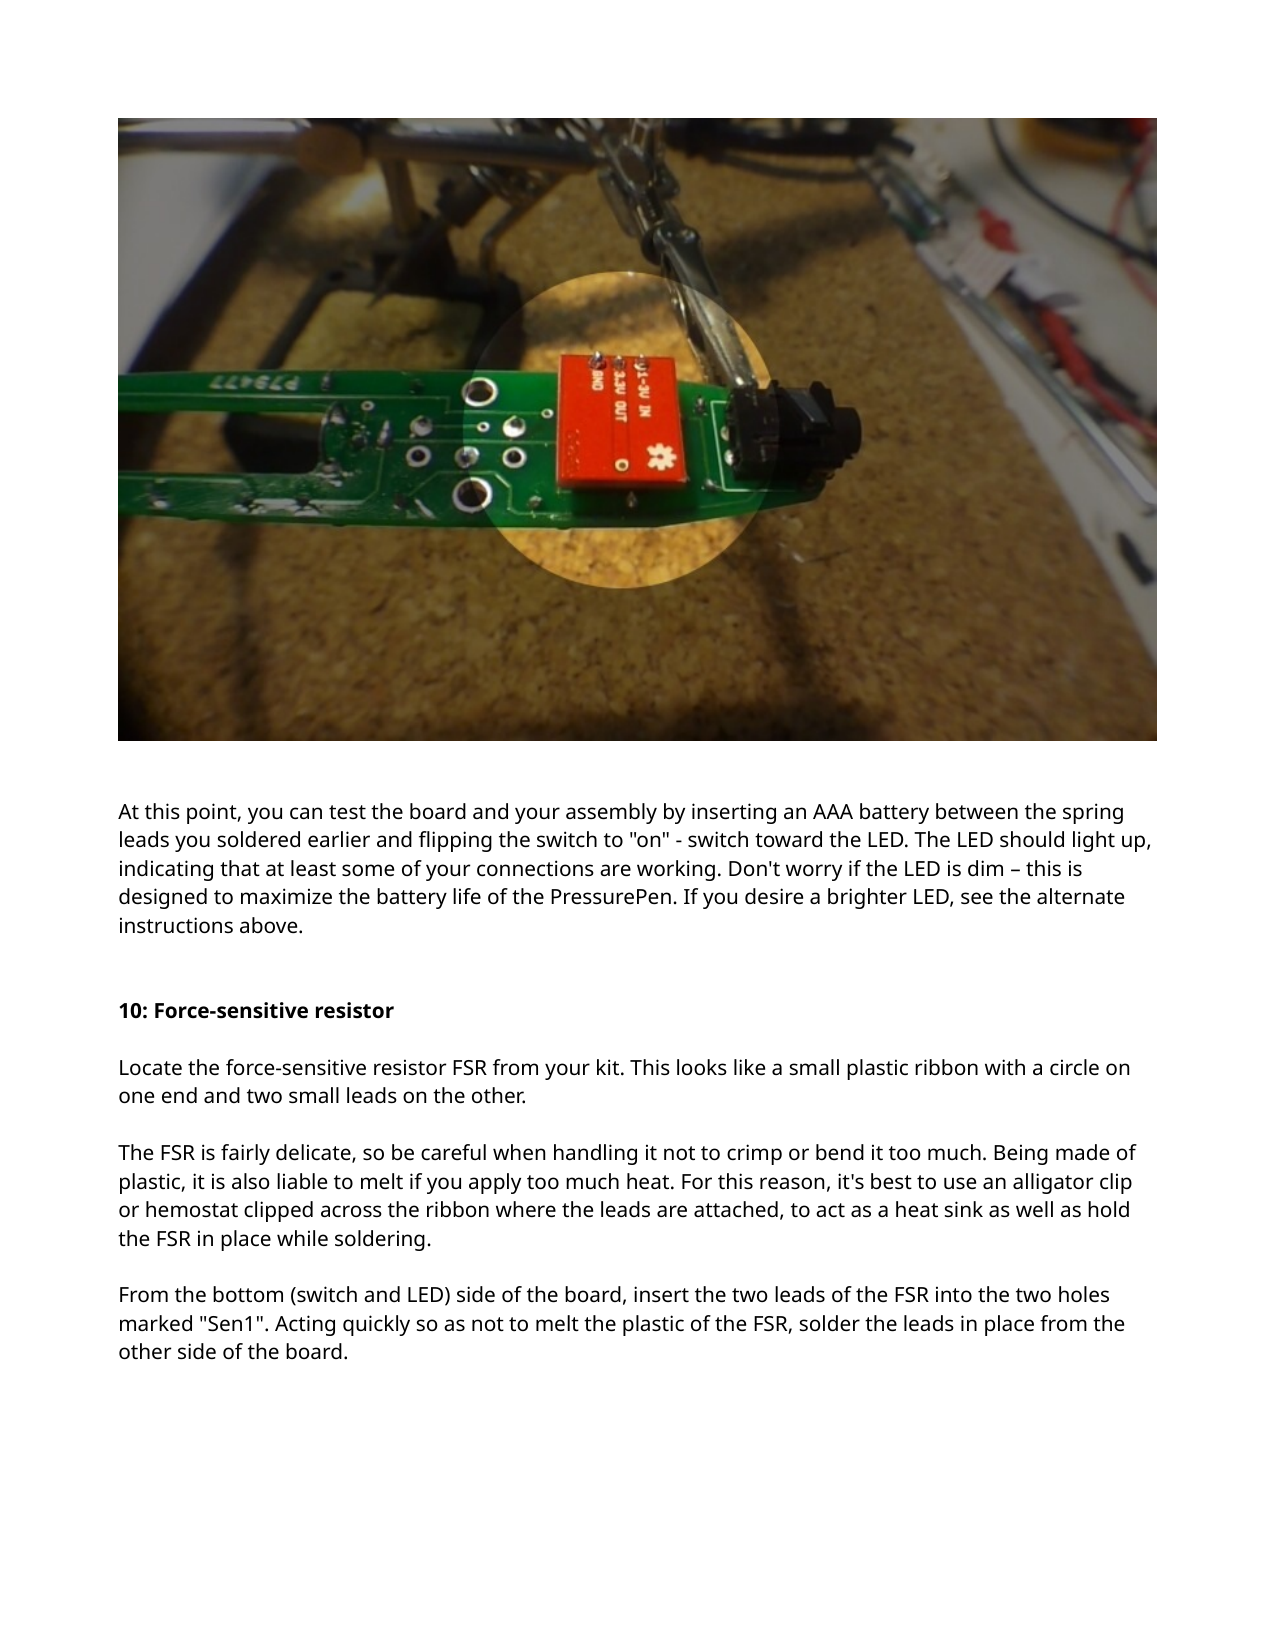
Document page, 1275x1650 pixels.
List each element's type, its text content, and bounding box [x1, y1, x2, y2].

text The FSR is fairly delicate, so be careful when handling it not to crimp or bend it too much. Being made of plastic, it is also liable to melt if you apply too much heat. For this reason, it's best to use an alligator clip or hemostat clipped across the ribbon where the leads are attached, to act as a heat sink as well as hold the FSR in place while soldering. [118, 1138, 1157, 1252]
picture [118, 118, 1157, 741]
text Locate the force-sensitive resistor FSR from your kit. This looks like a small plastic ribbon with a circle on one end and two small leads on the other. [118, 1053, 1157, 1110]
text 10: Force-sensitive resistor [118, 996, 1157, 1025]
text From the bottom (switch and LED) side of the board, insert the two leads of the FSR into the two holes marked "Sen1". Acting quickly so as not to melt the plastic of the FSR, solder the leads in place from the other side of the board. [118, 1281, 1157, 1366]
text At this point, you can test the board and your assembly by inserting an AAA battery between the spring leads you soldered earlier and flipping the switch to "on" - switch toward the LED. The LED should light up, indicating that at least some of your connections are working. Don't worry if the LED is dim – this is designed to maximize the battery life of the PressurePen. If you desire a brighter LED, see the alternate instructions above. [118, 797, 1157, 939]
